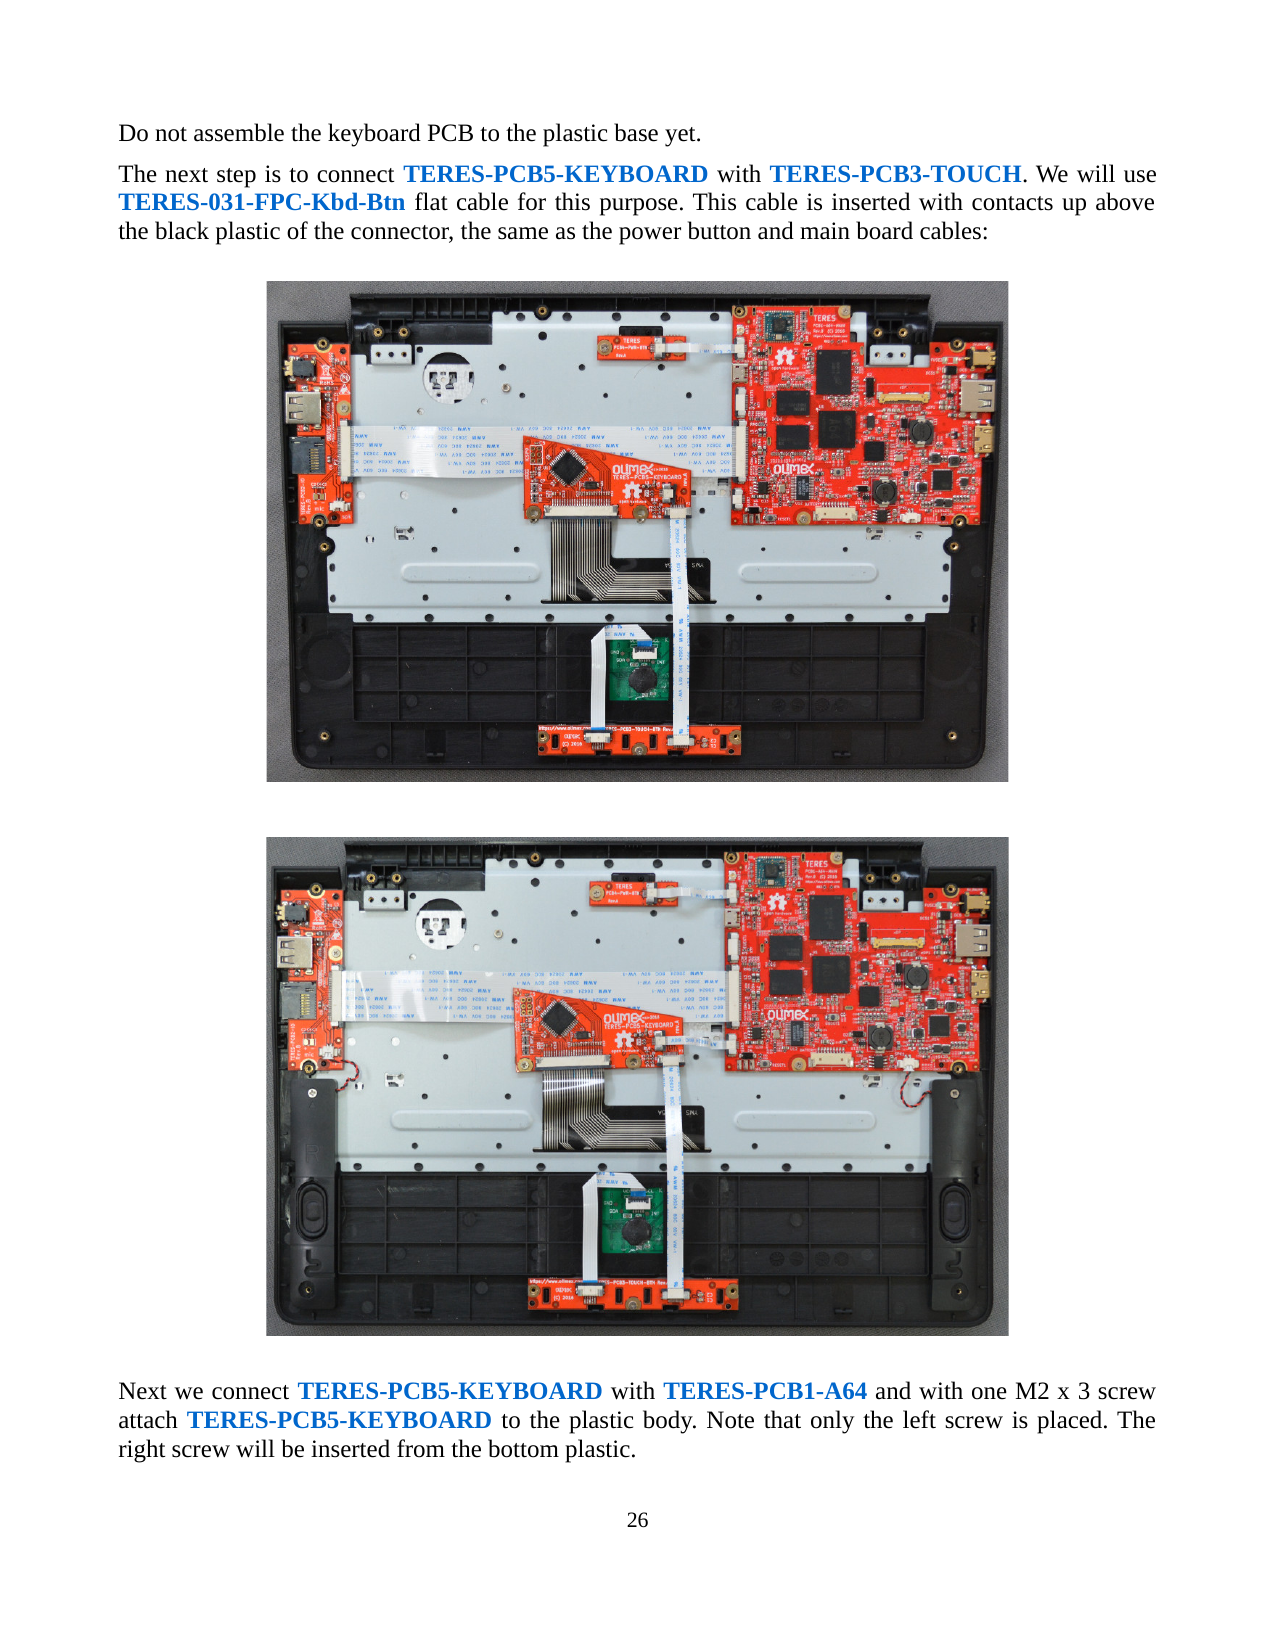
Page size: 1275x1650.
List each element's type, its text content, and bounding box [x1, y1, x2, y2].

picture [266, 281, 1009, 782]
text Next we connect TERES-PCB5-KEYBOARD with TERES-PCB1-A64 and with one M2 x 3 screw attach TERES-PCB5-KEYBOARD to the plastic body. Note that only the left screw is placed. The right screw will be inserted from the bottom plastic. [118, 1376, 1157, 1462]
picture [266, 837, 1009, 1336]
text Do not assemble the keyboard PCB to the plastic base yet. [118, 118, 1157, 147]
text The next step is to connect TERES-PCB5-KEYBOARD with TERES-PCB3-TOUCH. We will use TERES-031-FPC-Kbd-Btn flat cable for this purpose. This cable is inserted with contacts up above the black plastic of the connector, the same as the power button and main board cables: [118, 159, 1157, 245]
